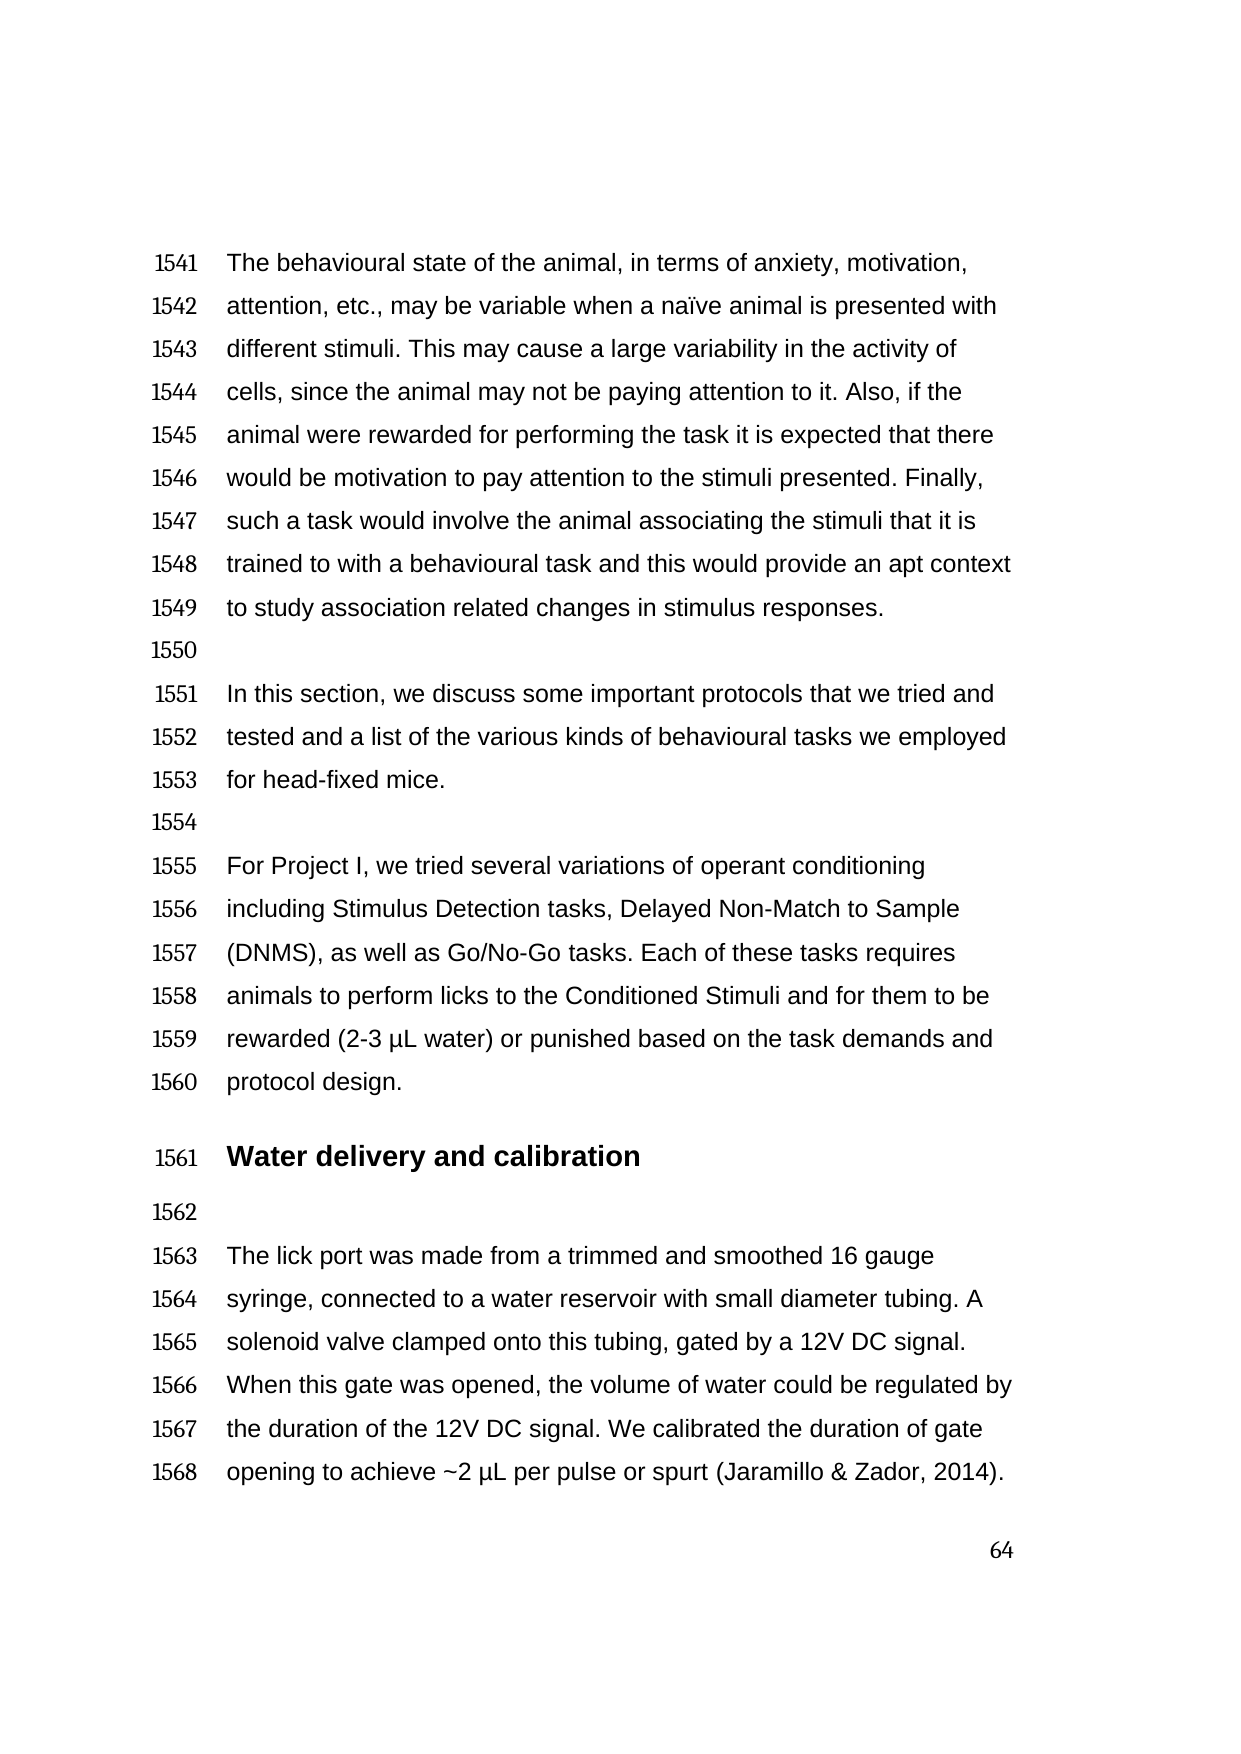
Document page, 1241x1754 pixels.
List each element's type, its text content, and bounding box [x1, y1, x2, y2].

subtitle Water delivery and calibration [226, 1139, 1014, 1173]
text The behavioural state of the animal, in terms of anxiety, motivation, attention, etc., may be variable when a naïve animal is presented with different stimuli. This may cause a large variability in the activity of cells, since the animal may not be paying attention to it. Also, if the animal were rewarded for performing the task it is expected that there would be motivation to pay attention to the stimuli presented. Finally, such a task would involve the animal associating the stimuli that it is trained to with a behavioural task and this would provide an apt context to study association related changes in stimulus responses. [226, 248, 1014, 621]
text For Project I, we tried several variations of operant conditioning including Stimulus Detection tasks, Delayed Non-Match to Sample (DNMS), as well as Go/No-Go tasks. Each of these tasks requires animals to perform licks to the Conditioned Stimuli and for them to be rewarded (2-3 µL water) or punished based on the task demands and protocol design. [226, 851, 1014, 1096]
text The lick port was made from a trimmed and smoothed 16 gauge syringe, connected to a water reservoir with small diameter tubing. A solenoid valve clamped onto this tubing, gated by a 12V DC signal. When this gate was opened, the volume of water could be regulated by the duration of the 12V DC signal. We calibrated the duration of gate opening to achieve ~2 µL per pulse or spurt (Jaramillo & Zador, 2014)⁠. [226, 1241, 1014, 1485]
text In this section, we discuss some important protocols that we tried and tested and a list of the various kinds of behavioural tasks we employed for head-fixed mice. [226, 679, 1014, 794]
